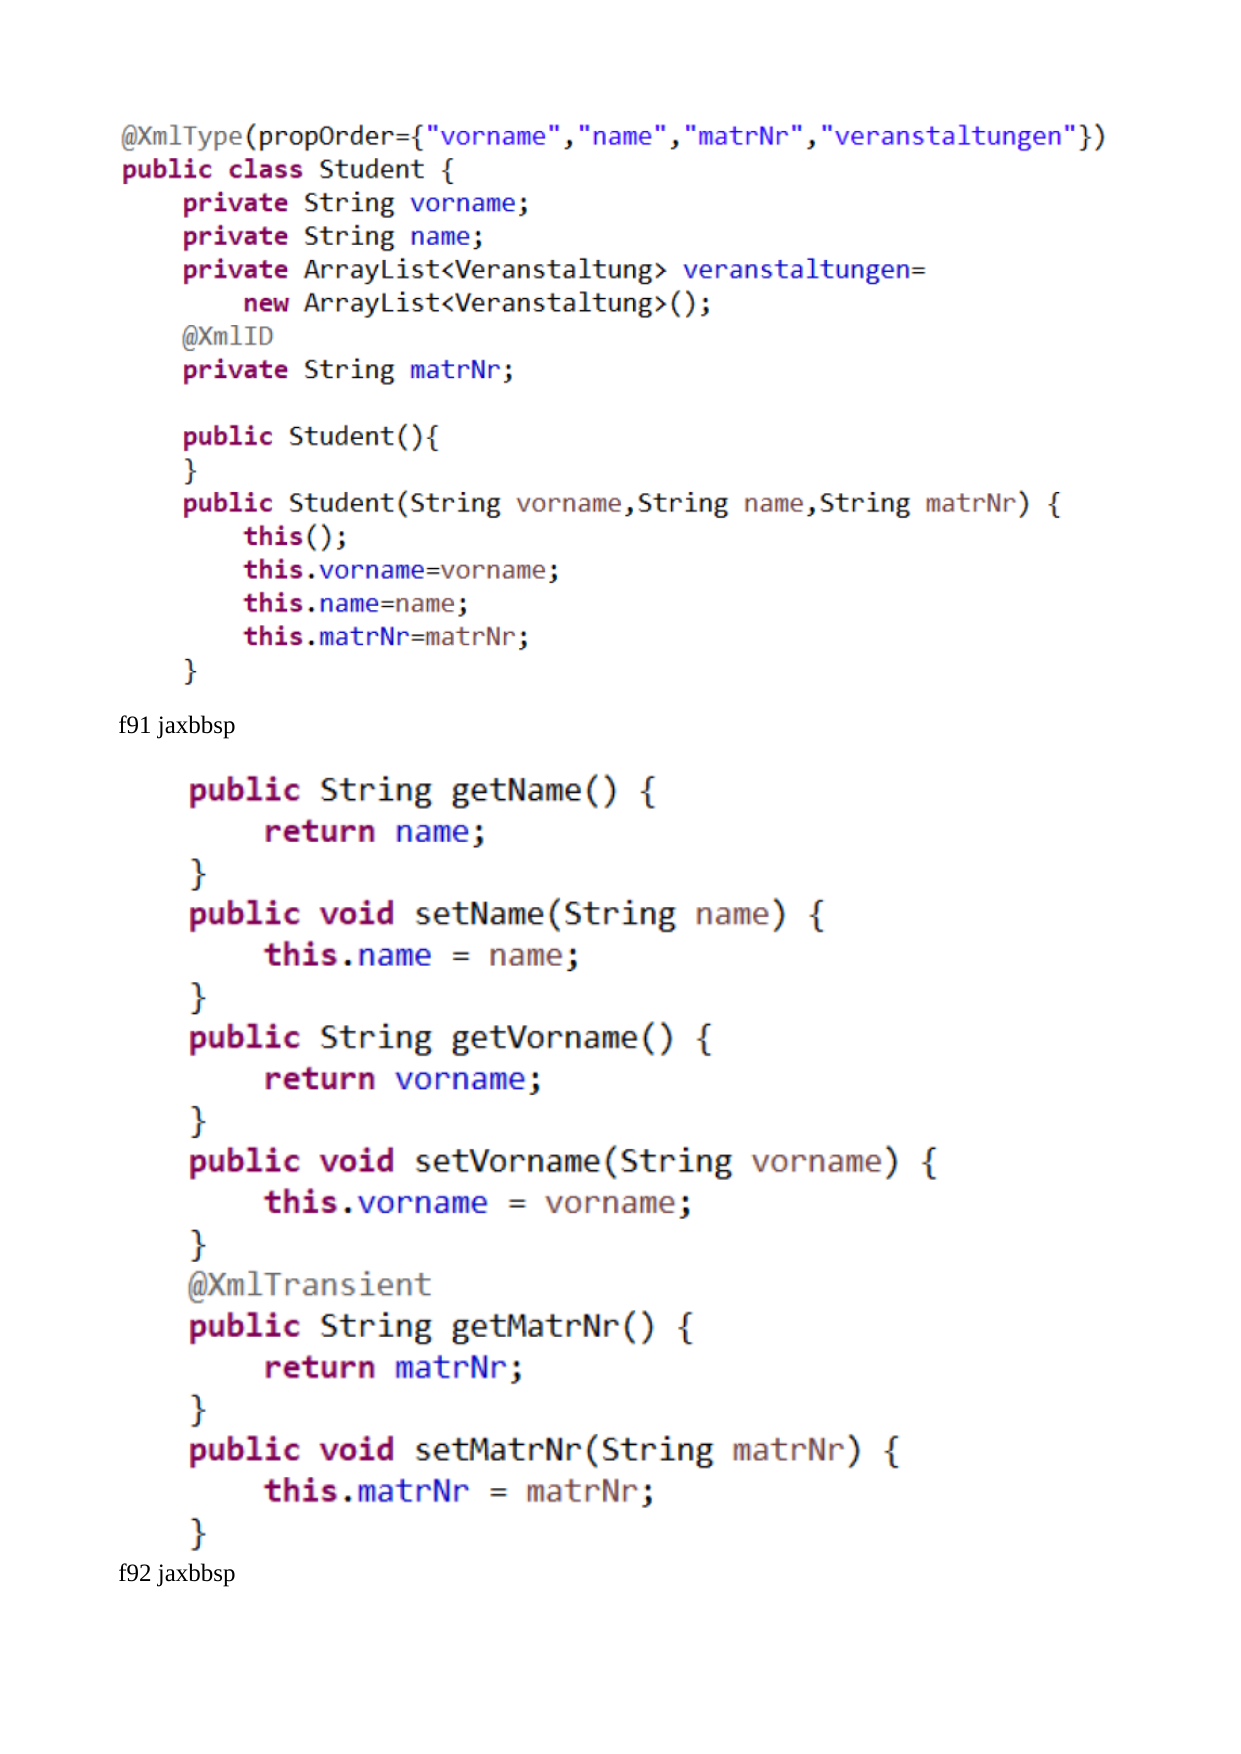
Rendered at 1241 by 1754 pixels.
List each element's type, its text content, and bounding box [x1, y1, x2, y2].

picture [175, 767, 1065, 1558]
text f92 jaxbbsp [118, 767, 1122, 1587]
text f91 jaxbbsp [118, 710, 1122, 739]
picture [118, 118, 1122, 710]
